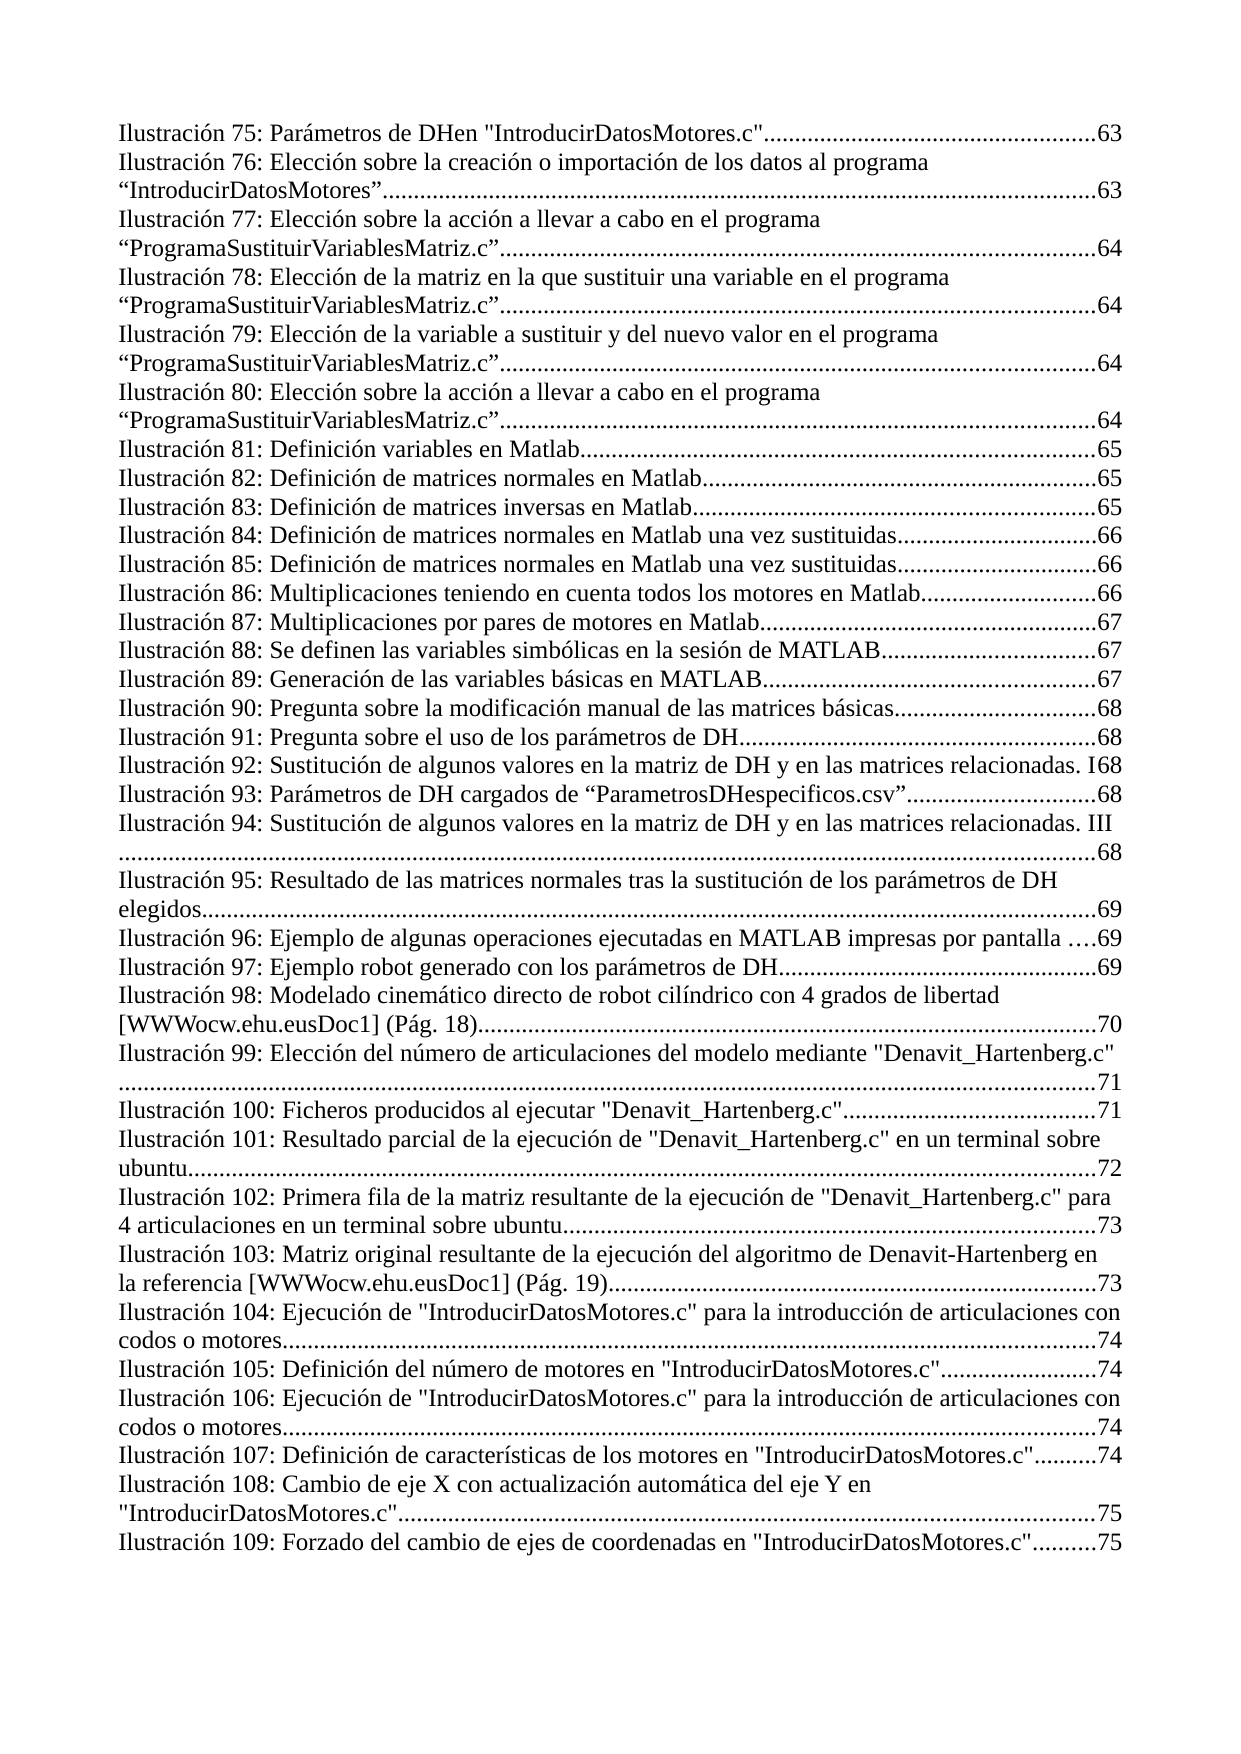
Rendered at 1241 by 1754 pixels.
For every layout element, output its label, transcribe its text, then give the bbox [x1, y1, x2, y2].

text Ilustración 75: Parámetros de DHen "IntroducirDatosMotores.c" 63 [118, 118, 1122, 147]
text Ilustración 89: Generación de las variables básicas en MATLAB 67 [118, 664, 1122, 693]
text Ilustración 94: Sustitución de algunos valores en la matriz de DH y en las matrices relacionadas. III 68 [118, 808, 1122, 866]
text Ilustración 92: Sustitución de algunos valores en la matriz de DH y en las matrices relacionadas. I 68 [118, 751, 1122, 779]
text Ilustración 107: Definición de características de los motores en "IntroducirDatosMotores.c" 74 [118, 1441, 1122, 1469]
text Ilustración 91: Pregunta sobre el uso de los parámetros de DH 68 [118, 722, 1122, 751]
text Ilustración 101: Resultado parcial de la ejecución de "Denavit_Hartenberg.c" en un terminal sobre ubuntu 72 [118, 1124, 1122, 1182]
text Ilustración 96: Ejemplo de algunas operaciones ejecutadas en MATLAB impresas por pantalla 69 [118, 923, 1122, 952]
text Ilustración 103: Matriz original resultante de la ejecución del algoritmo de Denavit-Hartenberg en la referencia [WWWocw.ehu.eusDoc1] (Pág. 19) 73 [118, 1239, 1122, 1297]
text Ilustración 88: Se definen las variables simbólicas en la sesión de MATLAB 67 [118, 636, 1122, 664]
text Ilustración 90: Pregunta sobre la modificación manual de las matrices básicas 68 [118, 693, 1122, 722]
text Ilustración 99: Elección del número de articulaciones del modelo mediante "Denavit_Hartenberg.c" 71 [118, 1038, 1122, 1096]
text Ilustración 97: Ejemplo robot generado con los parámetros de DH 69 [118, 952, 1122, 981]
text Ilustración 77: Elección sobre la acción a llevar a cabo en el programa “ProgramaSustituirVariablesMatriz.c” 64 [118, 204, 1122, 262]
text Ilustración 80: Elección sobre la acción a llevar a cabo en el programa “ProgramaSustituirVariablesMatriz.c” 64 [118, 377, 1122, 434]
text Ilustración 105: Definición del número de motores en "IntroducirDatosMotores.c" 74 [118, 1354, 1122, 1383]
text Ilustración 84: Definición de matrices normales en Matlab una vez sustituidas 66 [118, 521, 1122, 549]
text Ilustración 95: Resultado de las matrices normales tras la sustitución de los parámetros de DH elegidos. 69 [118, 866, 1122, 923]
text Ilustración 98: Modelado cinemático directo de robot cilíndrico con 4 grados de libertad [WWWocw.ehu.eusDoc1] (Pág. 18) 70 [118, 981, 1122, 1038]
text Ilustración 100: Ficheros producidos al ejecutar "Denavit_Hartenberg.c" 71 [118, 1096, 1122, 1124]
text Ilustración 82: Definición de matrices normales en Matlab 65 [118, 463, 1122, 492]
text Ilustración 104: Ejecución de "IntroducirDatosMotores.c" para la introducción de articulaciones con codos o motores 74 [118, 1297, 1122, 1354]
text Ilustración 81: Definición variables en Matlab 65 [118, 434, 1122, 463]
text Ilustración 79: Elección de la variable a sustituir y del nuevo valor en el programa “ProgramaSustituirVariablesMatriz.c” 64 [118, 319, 1122, 377]
text Ilustración 83: Definición de matrices inversas en Matlab 65 [118, 492, 1122, 521]
text Ilustración 87: Multiplicaciones por pares de motores en Matlab 67 [118, 607, 1122, 636]
text Ilustración 109: Forzado del cambio de ejes de coordenadas en "IntroducirDatosMotores.c" 75 [118, 1527, 1122, 1556]
text Ilustración 102: Primera fila de la matriz resultante de la ejecución de "Denavit_Hartenberg.c" para 4 articulaciones en un terminal sobre ubuntu 73 [118, 1182, 1122, 1239]
text Ilustración 106: Ejecución de "IntroducirDatosMotores.c" para la introducción de articulaciones con codos o motores 74 [118, 1383, 1122, 1441]
text Ilustración 86: Multiplicaciones teniendo en cuenta todos los motores en Matlab 66 [118, 578, 1122, 607]
text Ilustración 76: Elección sobre la creación o importación de los datos al programa “IntroducirDatosMotores” 63 [118, 147, 1122, 204]
text Ilustración 78: Elección de la matriz en la que sustituir una variable en el programa “ProgramaSustituirVariablesMatriz.c” 64 [118, 262, 1122, 319]
text Ilustración 108: Cambio de eje X con actualización automática del eje Y en "IntroducirDatosMotores.c" 75 [118, 1469, 1122, 1527]
text Ilustración 85: Definición de matrices normales en Matlab una vez sustituidas 66 [118, 549, 1122, 578]
text Ilustración 93: Parámetros de DH cargados de “ParametrosDHespecificos.csv” 68 [118, 779, 1122, 808]
